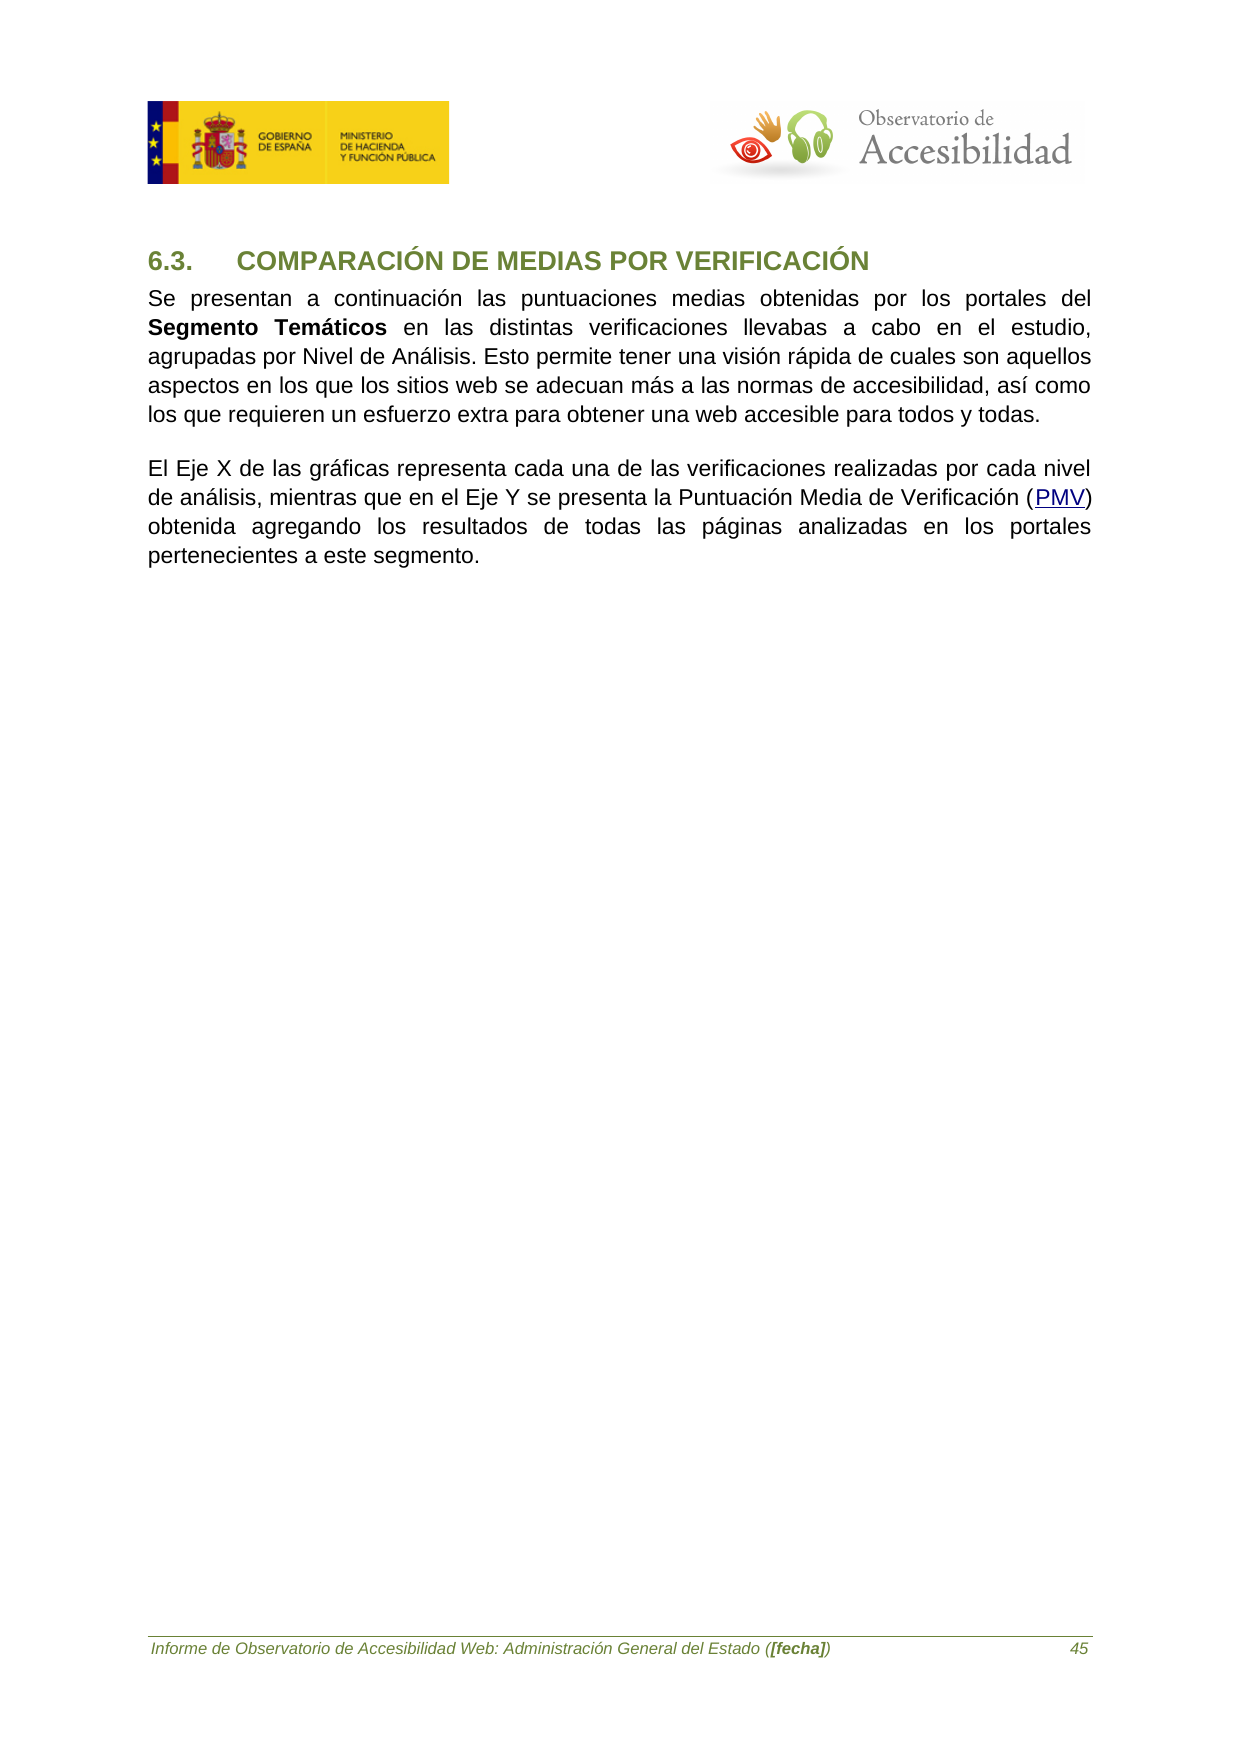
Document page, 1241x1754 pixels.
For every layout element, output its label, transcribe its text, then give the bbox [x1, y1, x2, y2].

subtitle Comparación de medias por verificación [148, 245, 1092, 276]
text Se presentan a continuación las puntuaciones medias obtenidas por los portales del Segmento Temáticos en las distintas verificaciones llevabas a cabo en el estudio, agrupadas por Nivel de Análisis. Esto permite tener una visión rápida de cuales son aquellos aspectos en los que los sitios web se adecuan más a las normas de accesibilidad, así como los que requieren un esfuerzo extra para obtener una web accesible para todos y todas. [148, 285, 1092, 427]
picture [147, 101, 450, 184]
text El Eje X de las gráficas representa cada una de las verificaciones realizadas por cada nivel de análisis, mientras que en el Eje Y se presenta la Puntuación Media de Verificación (PMV) obtenida agregando los resultados de todas las páginas analizadas en los portales pertenecientes a este segmento. [148, 455, 1092, 568]
picture [710, 101, 1086, 184]
